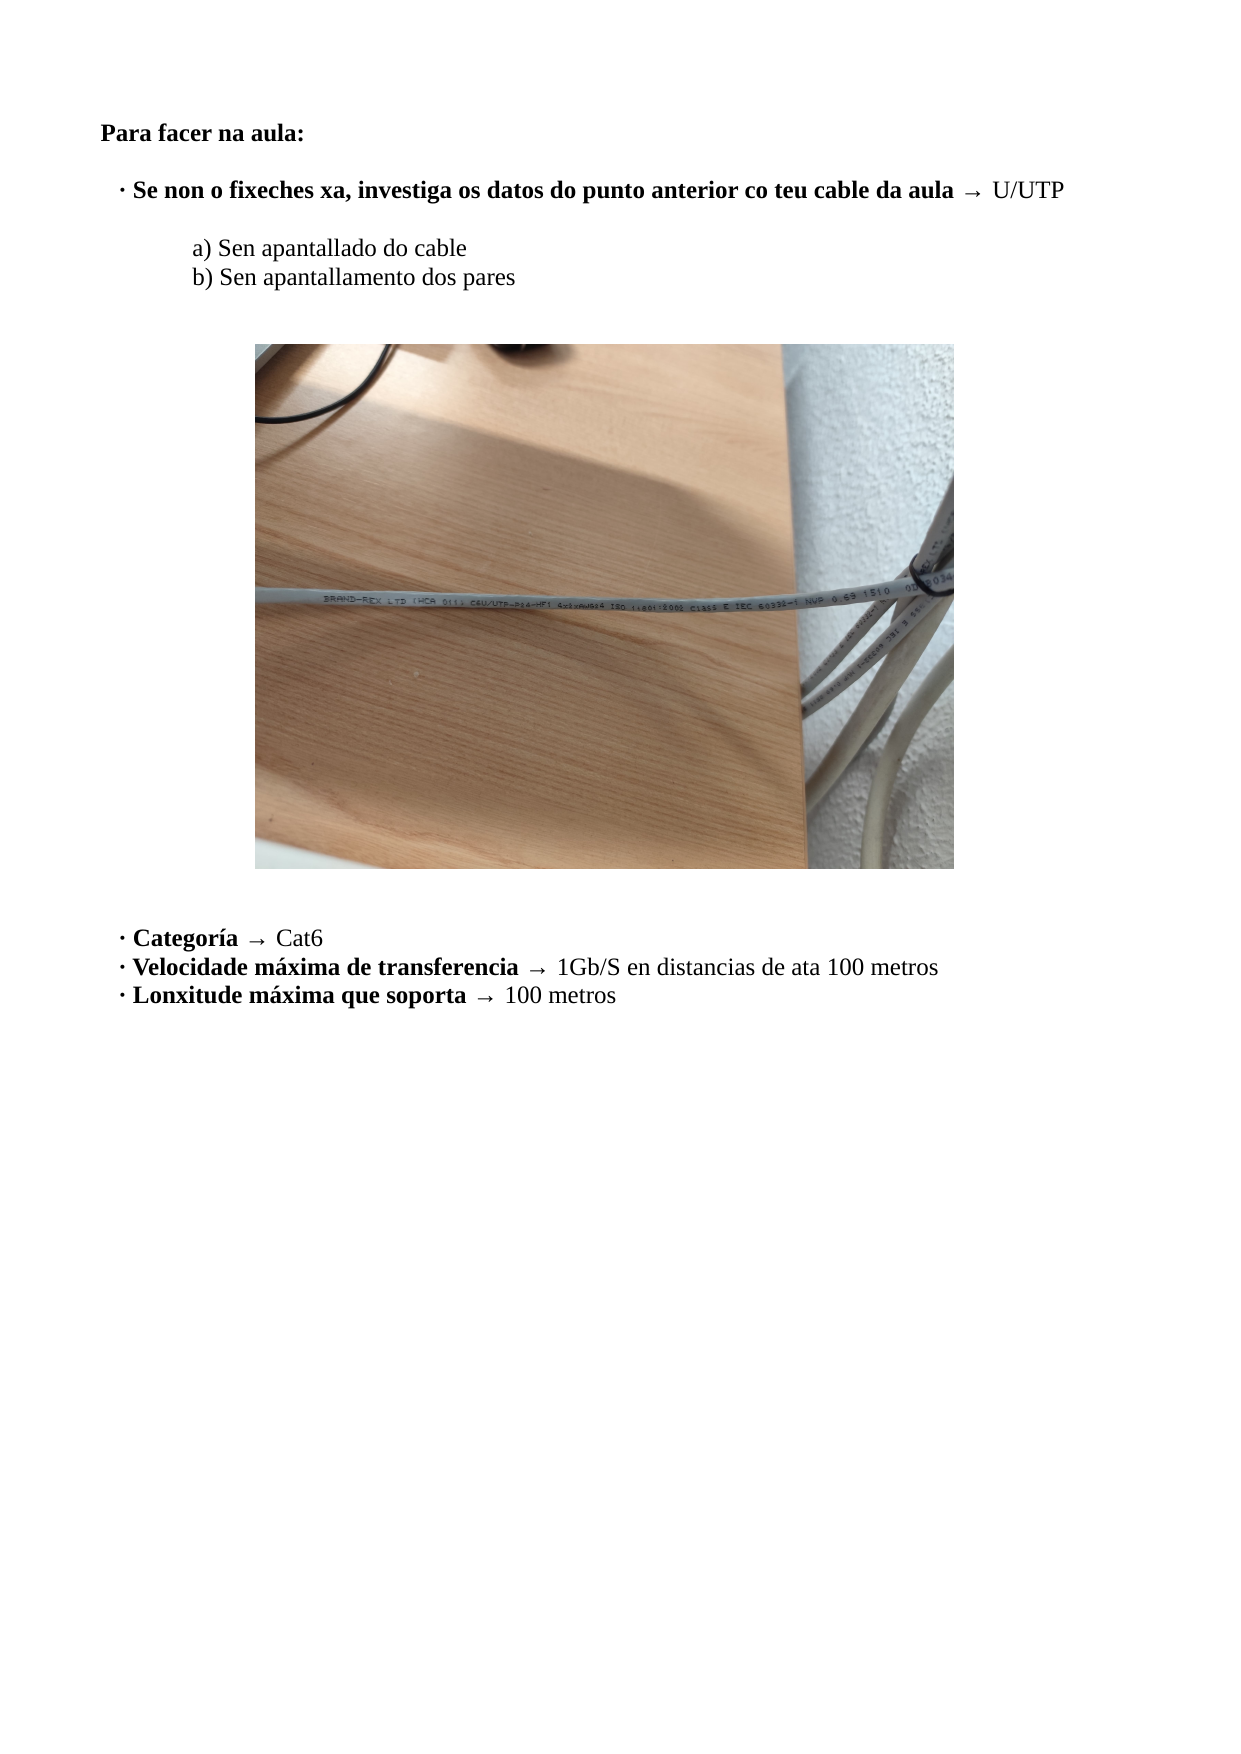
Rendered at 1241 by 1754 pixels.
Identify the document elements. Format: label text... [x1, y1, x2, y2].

text · Se non o fixeches xa, investiga os datos do punto anterior co teu cable da aula → U/UTP [118, 176, 1122, 204]
text · Categoría → Cat6 [118, 923, 1122, 952]
text b) Sen apantallamento dos pares [118, 262, 1122, 291]
text a) Sen apantallado do cable [118, 233, 1122, 262]
text · Velocidade máxima de transferencia → 1Gb/S en distancias de ata 100 metros [118, 952, 1122, 981]
text Para facer na aula: [100, 118, 1122, 147]
text · Lonxitude máxima que soporta → 100 metros [118, 981, 1122, 1009]
picture [255, 344, 954, 869]
